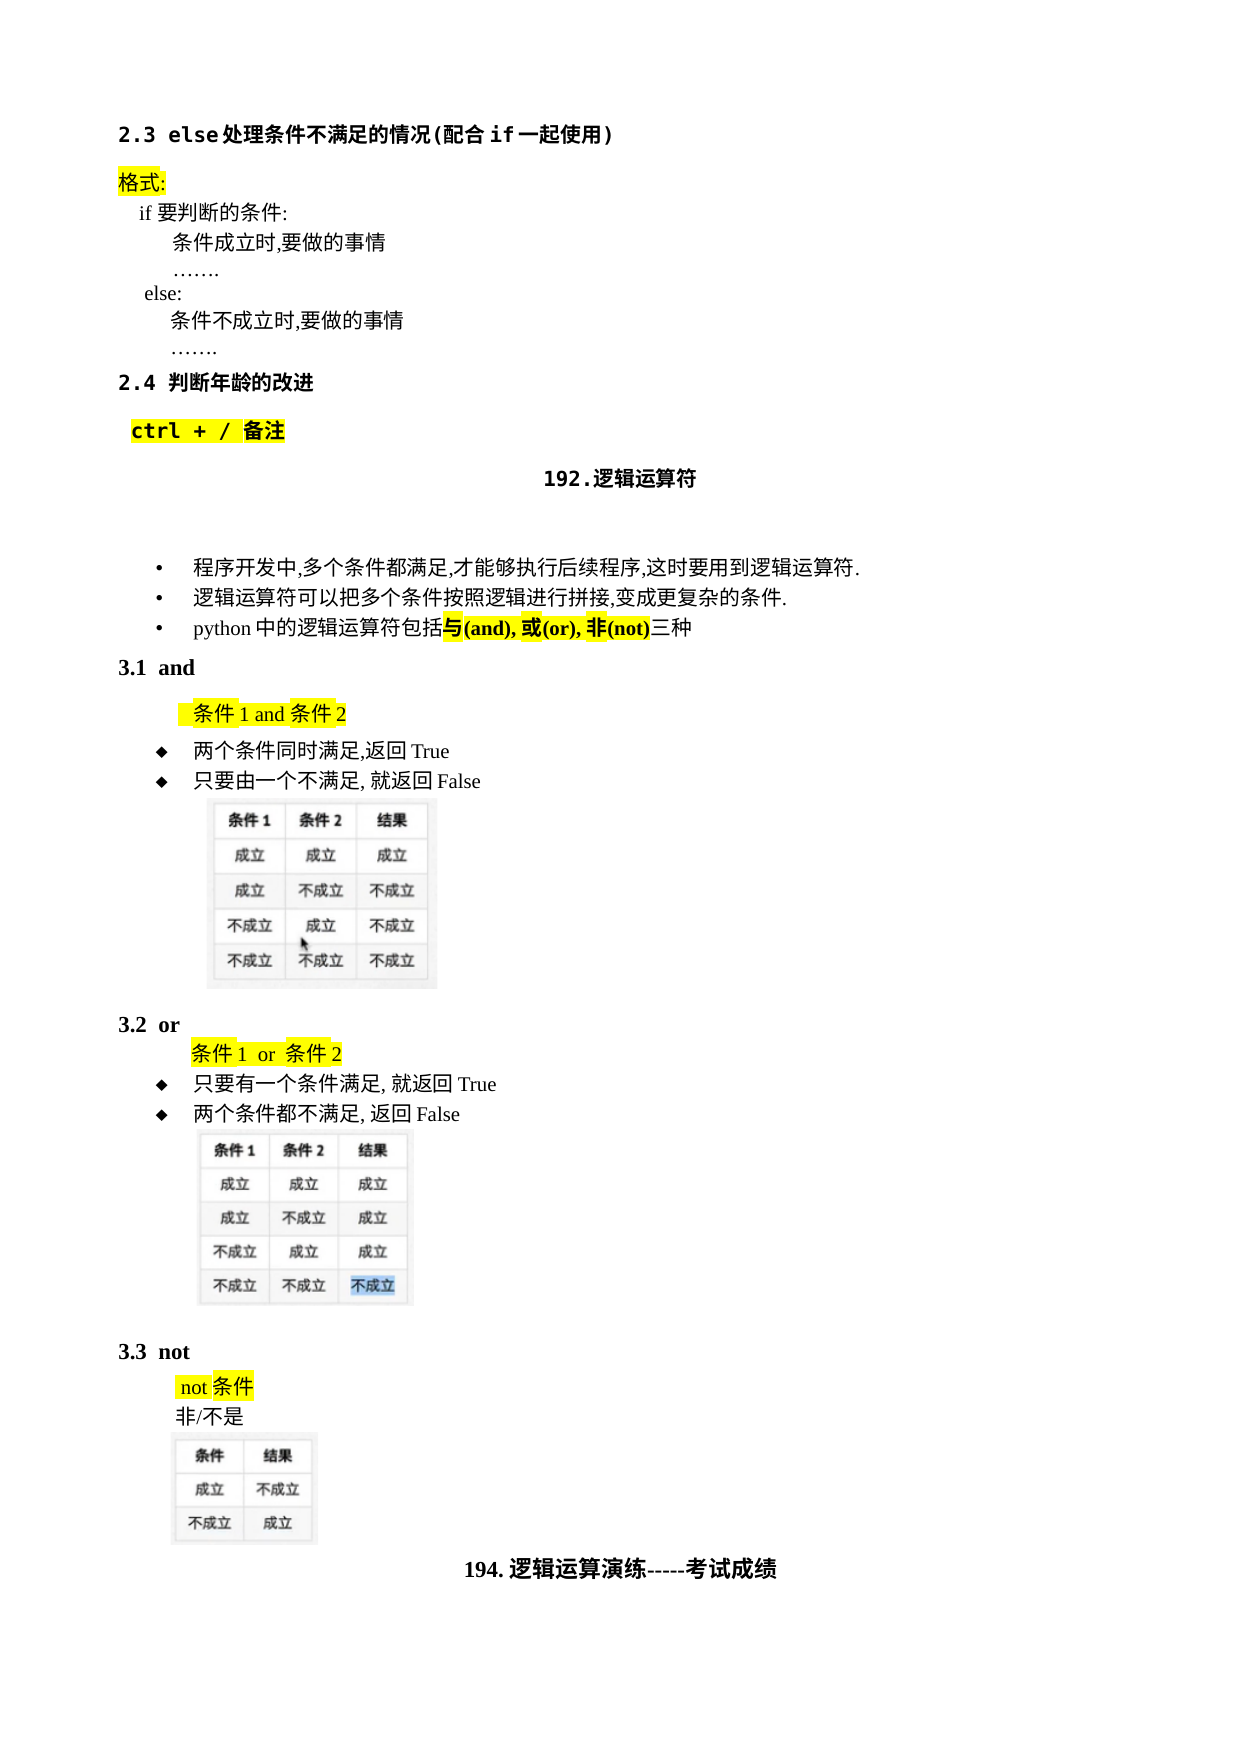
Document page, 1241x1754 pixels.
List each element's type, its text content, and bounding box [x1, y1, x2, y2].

text 条件不成立时,要做的事情 [118, 305, 1122, 335]
text 格式: [118, 166, 1122, 196]
text 2.3 else处理条件不满足的情况(配合if一起使用) [118, 118, 1122, 148]
text 条件1 or 条件2 [118, 1037, 1122, 1067]
list 两个条件都不满足, 返回False [156, 1098, 1122, 1128]
text ……. [118, 335, 1122, 359]
text ctrl + / 备注 [118, 419, 1122, 443]
text 3.1 and [118, 653, 1122, 680]
text if 要判断的条件: [118, 196, 1122, 226]
picture [206, 798, 438, 989]
text 2.4 判断年龄的改进 [118, 371, 1122, 395]
text ……. [118, 257, 1122, 281]
text not 条件 [118, 1370, 1122, 1401]
list 只要由一个不满足, 就返回False [156, 764, 1122, 794]
text 条件1 and 条件2 [118, 698, 1122, 728]
list 两个条件同时满足,返回True [156, 734, 1122, 764]
text 非/不是 [118, 1401, 1122, 1431]
list python中的逻辑运算符包括与(and), 或(or), 非(not)三种 [156, 611, 1122, 642]
text 192.逻辑运算符 [118, 467, 1122, 491]
list 逻辑运算符可以把多个条件按照逻辑进行拼接,变成更复杂的条件. [156, 581, 1122, 611]
text 条件成立时,要做的事情 [118, 226, 1122, 257]
text 3.3 not [118, 1338, 1122, 1364]
text 3.2 or [118, 1011, 1122, 1037]
picture [170, 1432, 319, 1545]
text else: [118, 281, 1122, 305]
picture [196, 1129, 414, 1306]
list 只要有一个条件满足, 就返回True [156, 1067, 1122, 1098]
text 194. 逻辑运算演练-----考试成绩 [118, 1551, 1122, 1584]
list 程序开发中,多个条件都满足,才能够执行后续程序,这时要用到逻辑运算符. [156, 551, 1122, 581]
